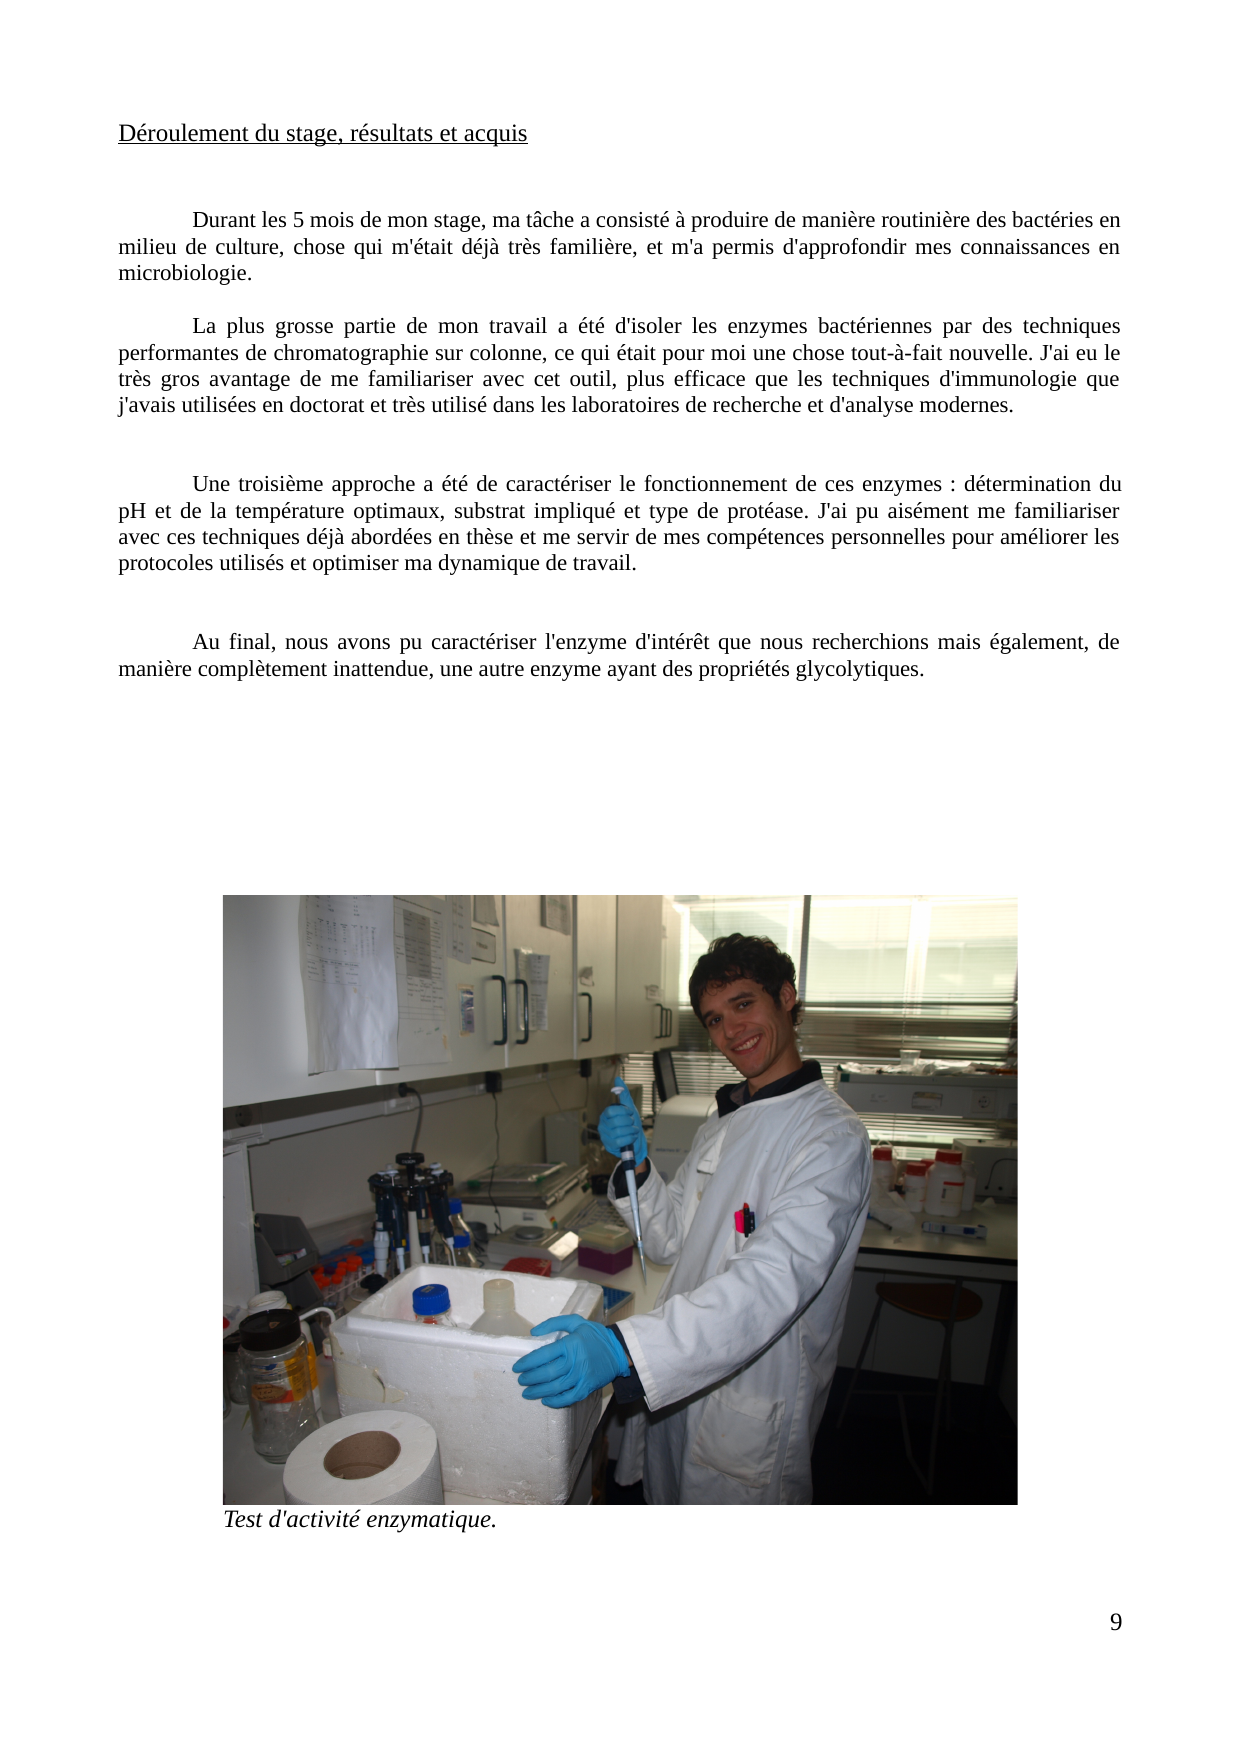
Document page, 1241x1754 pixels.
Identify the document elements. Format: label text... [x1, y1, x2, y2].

text Test d'activité enzymatique. [223, 1505, 1017, 1533]
text Au final, nous avons pu caractériser l'enzyme d'intérêt que nous recherchions mais également, de manière complètement inattendue, une autre enzyme ayant des propriétés glycolytiques. [118, 628, 1122, 681]
text La plus grosse partie de mon travail a été d'isoler les enzymes bactériennes par des techniques performantes de chromatographie sur colonne, ce qui était pour moi une chose tout-à-fait nouvelle. J'ai eu le très gros avantage de me familiariser avec cet outil, plus efficace que les techniques d'immunologie que j'avais utilisées en doctorat et très utilisé dans les laboratoires de recherche et d'analyse modernes. [118, 312, 1122, 418]
text Durant les 5 mois de mon stage, ma tâche a consisté à produire de manière routinière des bactéries en milieu de culture, chose qui m'était déjà très familière, et m'a permis d'approfondir mes connaissances en microbiologie. [118, 204, 1122, 286]
picture [222, 895, 1018, 1505]
text Une troisième approche a été de caractériser le fonctionnement de ces enzymes : détermination du pH et de la température optimaux, substrat impliqué et type de protéase. J'ai pu aisément me familiariser avec ces techniques déjà abordées en thèse et me servir de mes compétences personnelles pour améliorer les protocoles utilisés et optimiser ma dynamique de travail. [118, 470, 1122, 576]
text Déroulement du stage, résultats et acquis [118, 118, 1122, 147]
